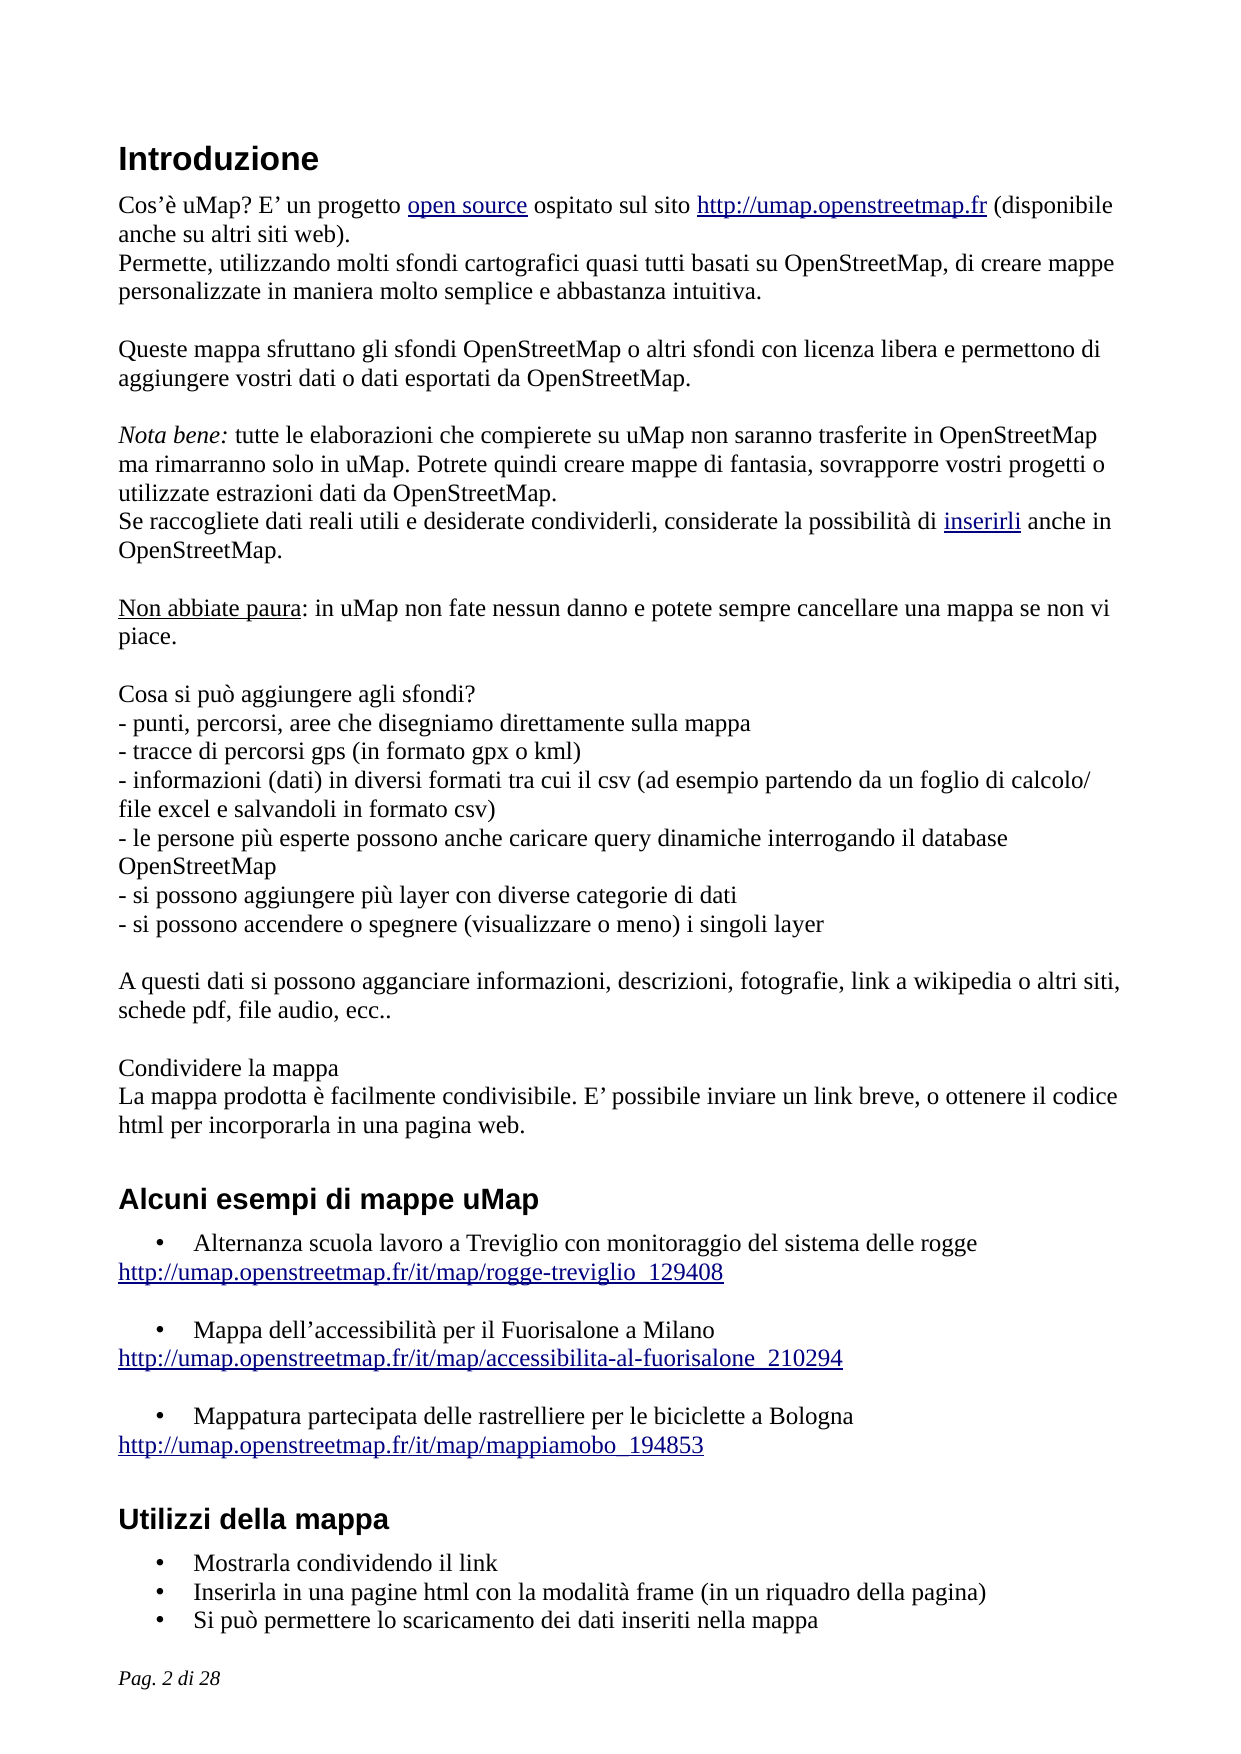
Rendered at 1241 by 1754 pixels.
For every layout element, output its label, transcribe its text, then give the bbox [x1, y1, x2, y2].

list Mappa dell’accessibilità per il Fuorisalone a Milano [156, 1315, 1122, 1343]
text Non abbiate paura: in uMap non fate nessun danno e potete sempre cancellare una mappa se non vi piace. [118, 593, 1122, 650]
list Mappatura partecipata delle rastrelliere per le biciclette a Bologna [156, 1401, 1122, 1430]
text - punti, percorsi, aree che disegniamo direttamente sulla mappa [118, 708, 1122, 736]
subtitle Alcuni esempi di mappe uMap [118, 1182, 1122, 1216]
subtitle Introduzione [118, 139, 1122, 178]
subtitle Utilizzi della mappa [118, 1502, 1122, 1536]
text Condividere la mappa [118, 1053, 1122, 1081]
text http://umap.openstreetmap.fr/it/map/accessibilita-al-fuorisalone_210294 [118, 1343, 1122, 1372]
text Se raccogliete dati reali utili e desiderate condividerli, considerate la possibilità di inserirli anche in OpenStreetMap. [118, 506, 1122, 564]
text - informazioni (dati) in diversi formati tra cui il csv (ad esempio partendo da un foglio di calcolo/ file excel e salvandoli in formato csv) [118, 765, 1122, 823]
text Cos’è uMap? E’ un progetto open source ospitato sul sito http://umap.openstreetmap.fr (disponibile anche su altri siti web). [118, 190, 1122, 248]
text Permette, utilizzando molti sfondi cartografici quasi tutti basati su OpenStreetMap, di creare mappe personalizzate in maniera molto semplice e abbastanza intuitiva. [118, 248, 1122, 305]
text - si possono aggiungere più layer con diverse categorie di dati [118, 880, 1122, 909]
text http://umap.openstreetmap.fr/it/map/mappiamobo_194853 [118, 1430, 1122, 1458]
text http://umap.openstreetmap.fr/it/map/rogge-treviglio_129408 [118, 1257, 1122, 1286]
text Nota bene: tutte le elaborazioni che compierete su uMap non saranno trasferite in OpenStreetMap ma rimarranno solo in uMap. Potrete quindi creare mappe di fantasia, sovrapporre vostri progetti o utilizzate estrazioni dati da OpenStreetMap. [118, 420, 1122, 506]
text - tracce di percorsi gps (in formato gpx o kml) [118, 736, 1122, 765]
text - le persone più esperte possono anche caricare query dinamiche interrogando il database OpenStreetMap [118, 823, 1122, 880]
text - si possono accendere o spegnere (visualizzare o meno) i singoli layer [118, 909, 1122, 938]
list Inserirla in una pagine html con la modalità frame (in un riquadro della pagina) [156, 1577, 1122, 1606]
text Queste mappa sfruttano gli sfondi OpenStreetMap o altri sfondi con licenza libera e permettono di aggiungere vostri dati o dati esportati da OpenStreetMap. [118, 334, 1122, 391]
text La mappa prodotta è facilmente condivisibile. E’ possibile inviare un link breve, o ottenere il codice html per incorporarla in una pagina web. [118, 1081, 1122, 1139]
text A questi dati si possono agganciare informazioni, descrizioni, fotografie, link a wikipedia o altri siti, schede pdf, file audio, ecc.. [118, 966, 1122, 1024]
list Alternanza scuola lavoro a Treviglio con monitoraggio del sistema delle rogge [156, 1228, 1122, 1257]
list Si può permettere lo scaricamento dei dati inseriti nella mappa [156, 1606, 1122, 1634]
text Cosa si può aggiungere agli sfondi? [118, 679, 1122, 708]
list Mostrarla condividendo il link [156, 1548, 1122, 1577]
